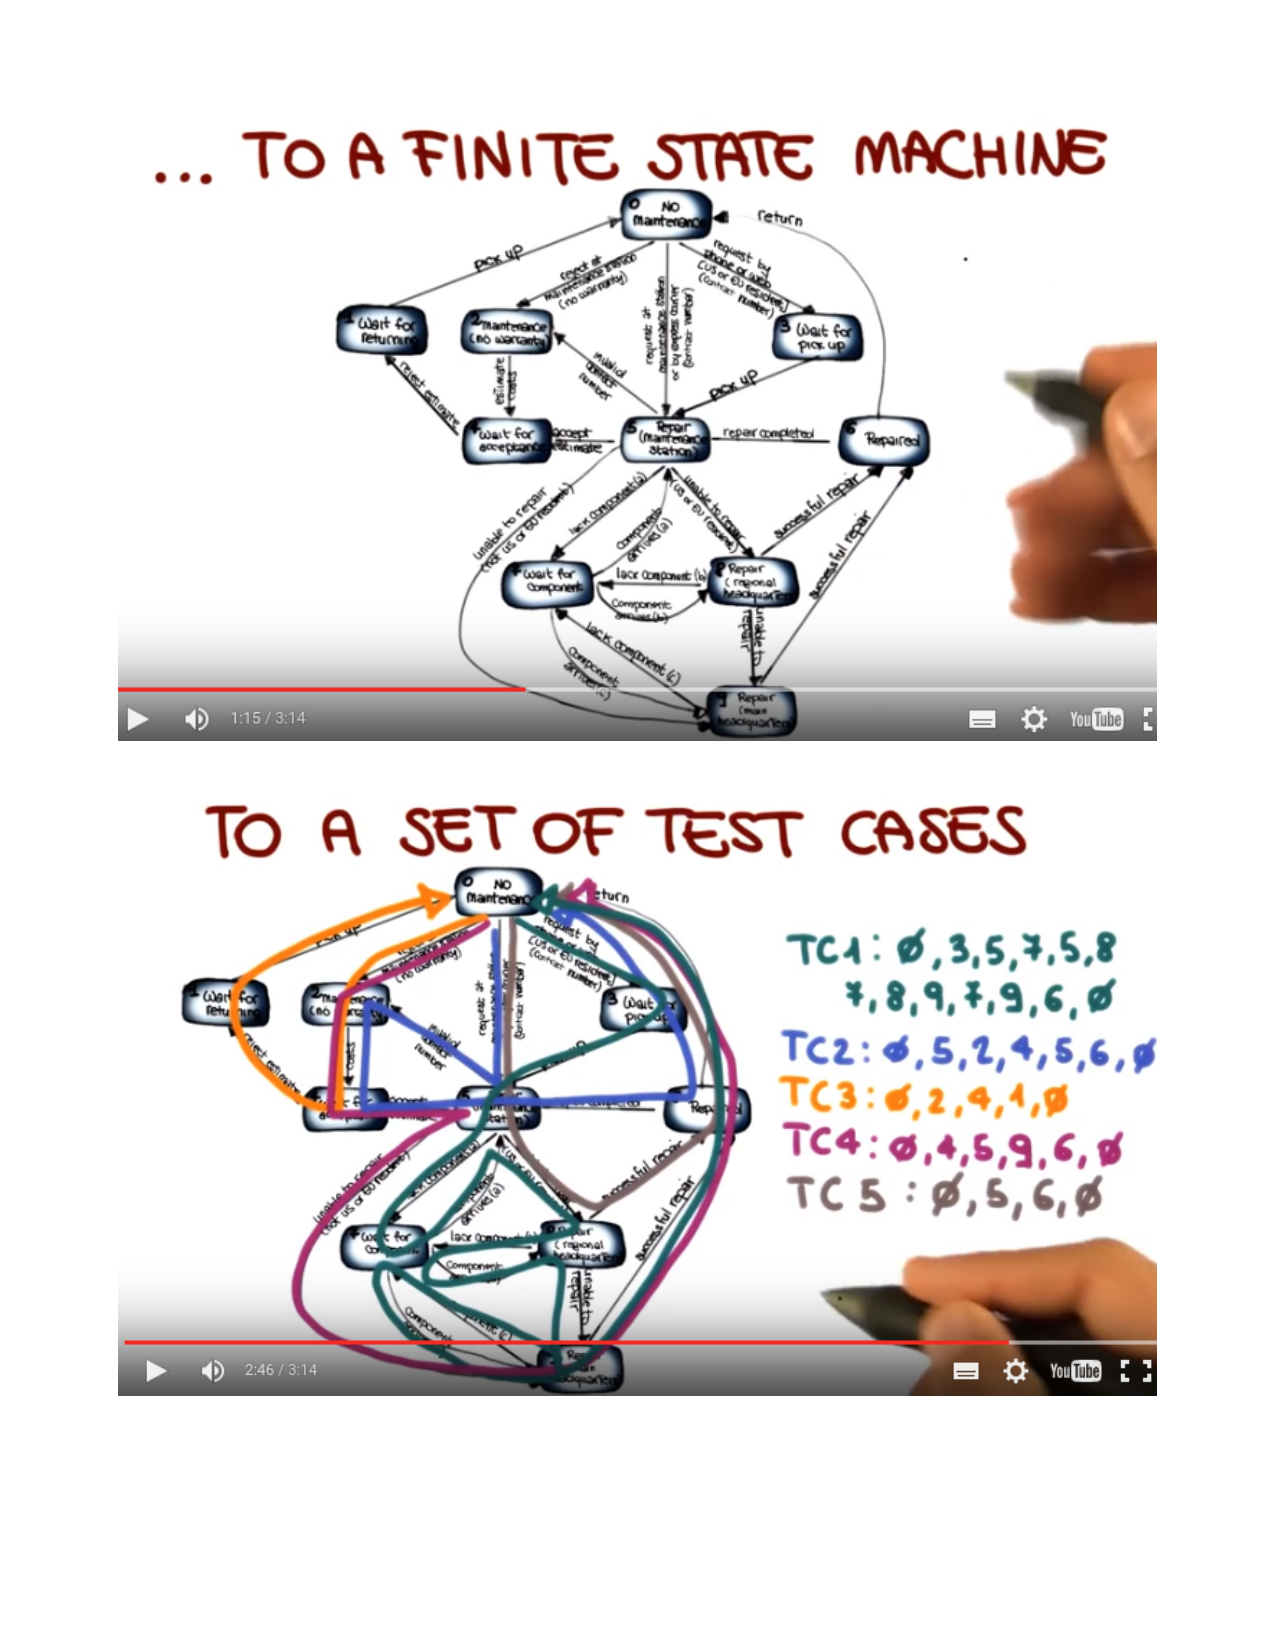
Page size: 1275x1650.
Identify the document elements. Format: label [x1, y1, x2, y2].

picture [118, 118, 1157, 741]
picture [118, 797, 1157, 1396]
